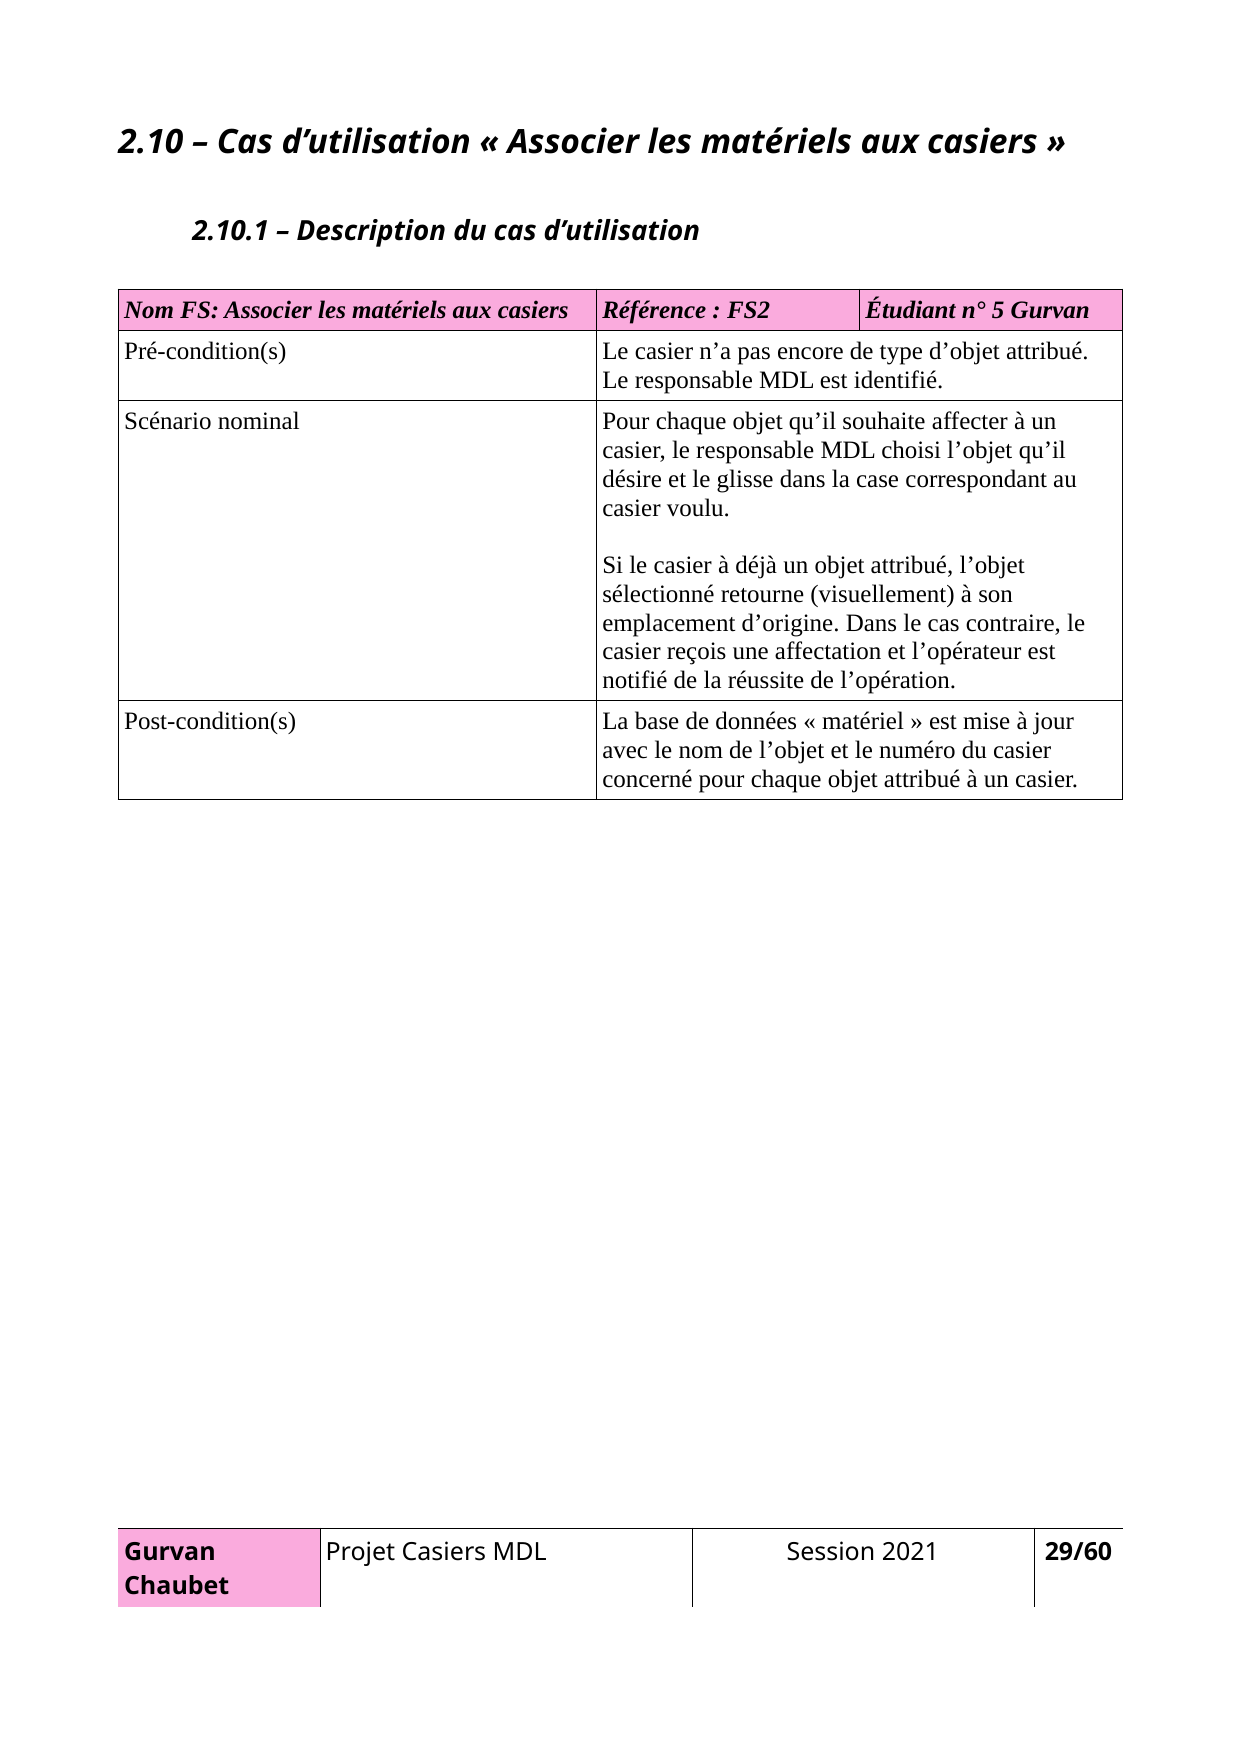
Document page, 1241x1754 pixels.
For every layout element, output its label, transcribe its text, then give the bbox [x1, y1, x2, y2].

table_cell Pour chaque objet qu’il souhaite affecter à un casier, le responsable MDL choisi l’objet qu’il désire et le glisse dans la case correspondant au casier voulu. Si le casier à déjà un objet attribué, l’objet sélectionné retourne (visuellement) à son emplacement d’origine. Dans le cas contraire, le casier reçois une affectation et l’opérateur est notifié de la réussite de l’opération. [597, 401, 1122, 700]
table_cell Post-condition(s) [119, 701, 596, 798]
table_cell Scénario nominal [119, 401, 596, 700]
table_cell Le casier n’a pas encore de type d’objet attribué. Le responsable MDL est identifié. [597, 331, 1122, 400]
table_header Référence : FS2 [597, 290, 859, 330]
subtitle 2.10.1 – Description du cas d’utilisation [118, 210, 1122, 248]
subtitle 2.10 – Cas d’utilisation « Associer les matériels aux casiers » [118, 118, 1122, 164]
table_header Étudiant n° 5 Gurvan [860, 290, 1122, 330]
table_header Nom FS: Associer les matériels aux casiers [119, 290, 596, 330]
table_cell Pré-condition(s) [119, 331, 596, 400]
table_cell La base de données « matériel » est mise à jour avec le nom de l’objet et le numéro du casier concerné pour chaque objet attribué à un casier. [597, 701, 1122, 798]
